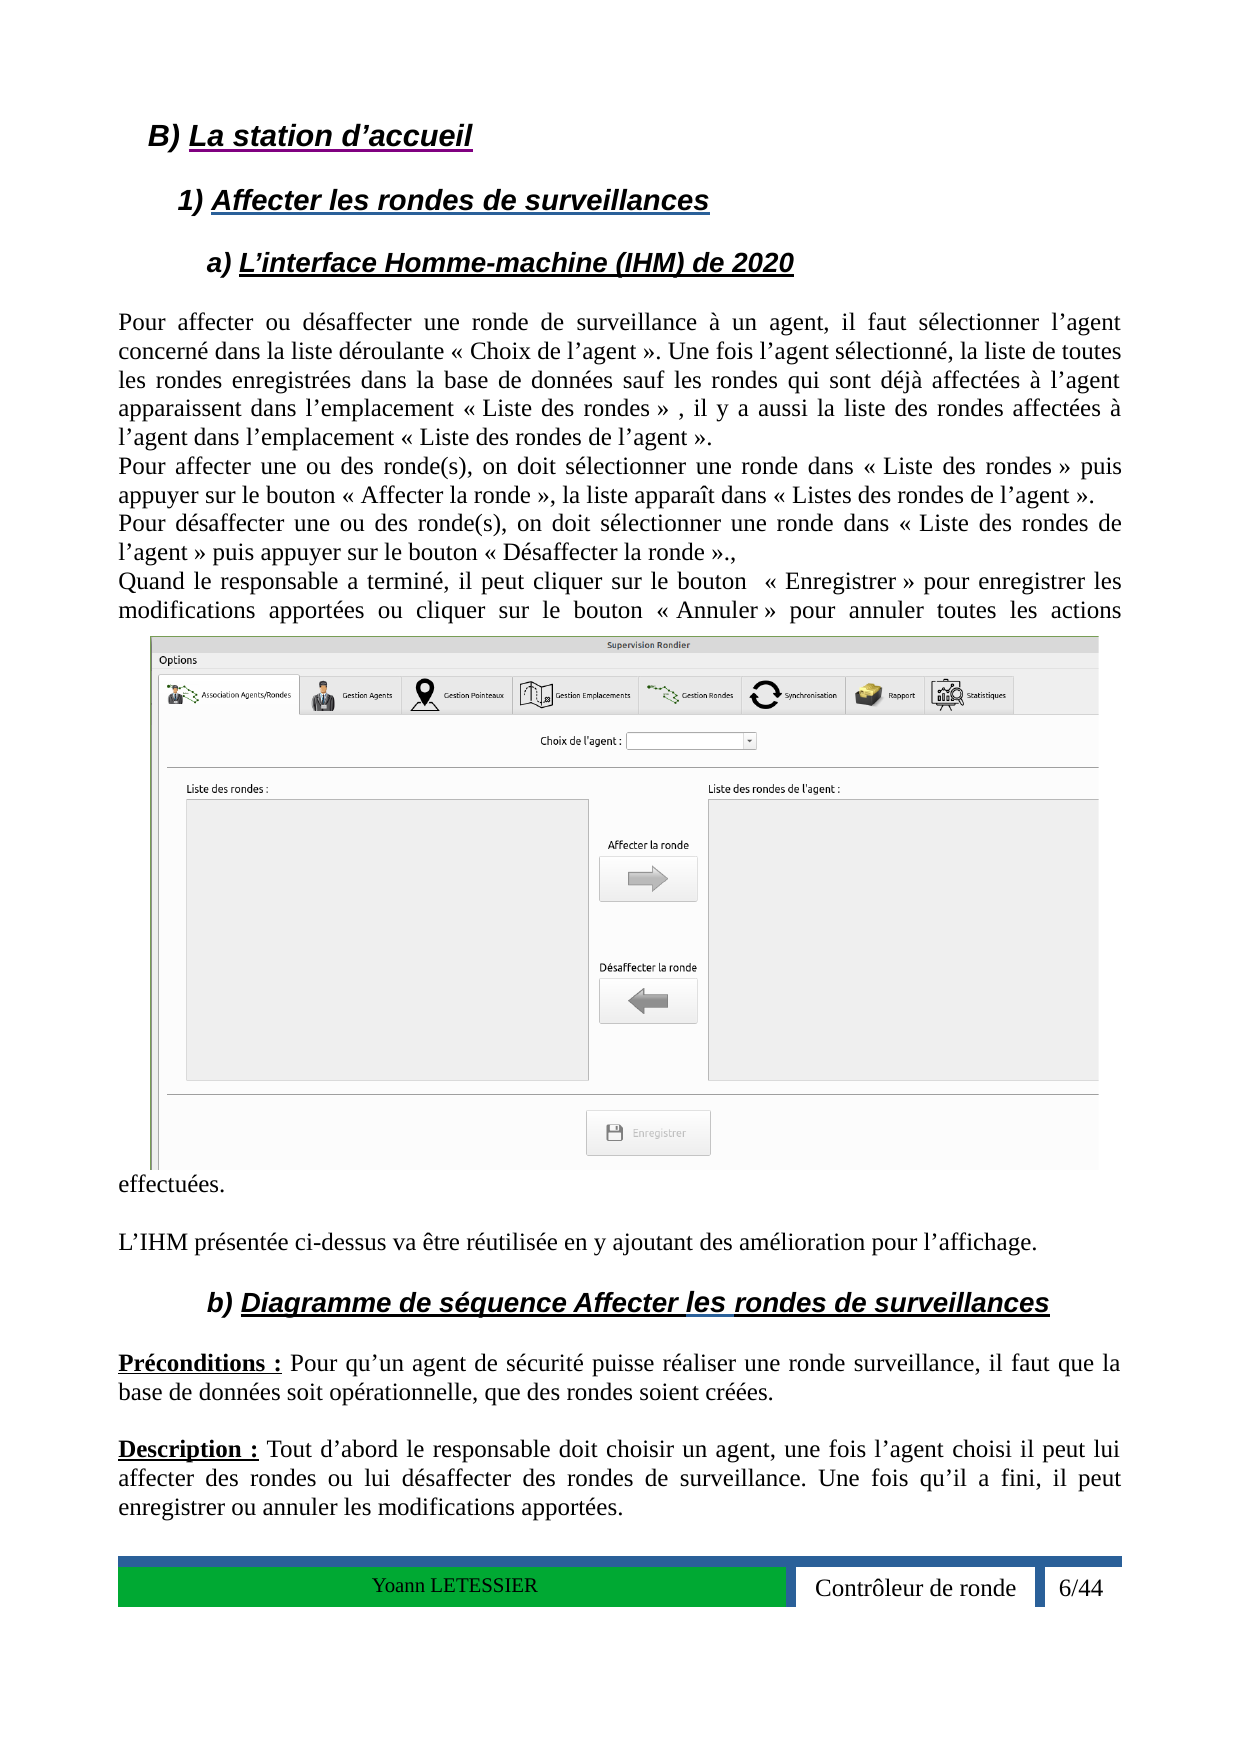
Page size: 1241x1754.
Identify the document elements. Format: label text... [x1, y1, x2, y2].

subtitle L’interface Homme-machine (IHM) de 2020 [118, 246, 1122, 278]
subtitle Affecter les rondes de surveillances [118, 183, 1122, 216]
text Description : Tout d’abord le responsable doit choisir un agent, une fois l’agent choisi il peut lui affecter des rondes ou lui désaffecter des rondes de surveillance. Une fois qu’il a fini, il peut enregistrer ou annuler les modifications apportées. [118, 1434, 1122, 1520]
subtitle Diagramme de séquence Affecter les rondes de surveillances [118, 1285, 1122, 1318]
subtitle La station d’accueil [118, 118, 1122, 153]
text Pour affecter une ou des ronde(s), on doit sélectionner une ronde dans « Liste des rondes » puis appuyer sur le bouton « Affecter la ronde », la liste apparaît dans « Listes des rondes de l’agent ». [118, 451, 1122, 508]
text Pour affecter ou désaffecter une ronde de surveillance à un agent, il faut sélectionner l’agent concerné dans la liste déroulante « Choix de l’agent ». Une fois l’agent sélectionné, la liste de toutes les rondes enregistrées dans la base de données sauf les rondes qui sont déjà affectées à l’agent apparaissent dans l’emplacement « Liste des rondes » , il y a aussi la liste des rondes affectées à l’agent dans l’emplacement « Liste des rondes de l’agent ». [118, 307, 1122, 451]
text Préconditions : Pour qu’un agent de sécurité puisse réaliser une ronde surveillance, il faut que la base de données soit opérationnelle, que des rondes soient créées. [118, 1348, 1122, 1405]
picture [150, 636, 1099, 1170]
text Quand le responsable a terminé, il peut cliquer sur le bouton « Enregistrer » pour enregistrer les modifications apportées ou cliquer sur le bouton « Annuler » pour annuler toutes les actions effectuées. [118, 566, 1122, 1198]
text L’IHM présentée ci-dessus va être réutilisée en y ajoutant des amélioration pour l’affichage. [118, 1227, 1122, 1255]
text Pour désaffecter une ou des ronde(s), on doit sélectionner une ronde dans « Liste des rondes de l’agent » puis appuyer sur le bouton « Désaffecter la ronde »., [118, 508, 1122, 566]
